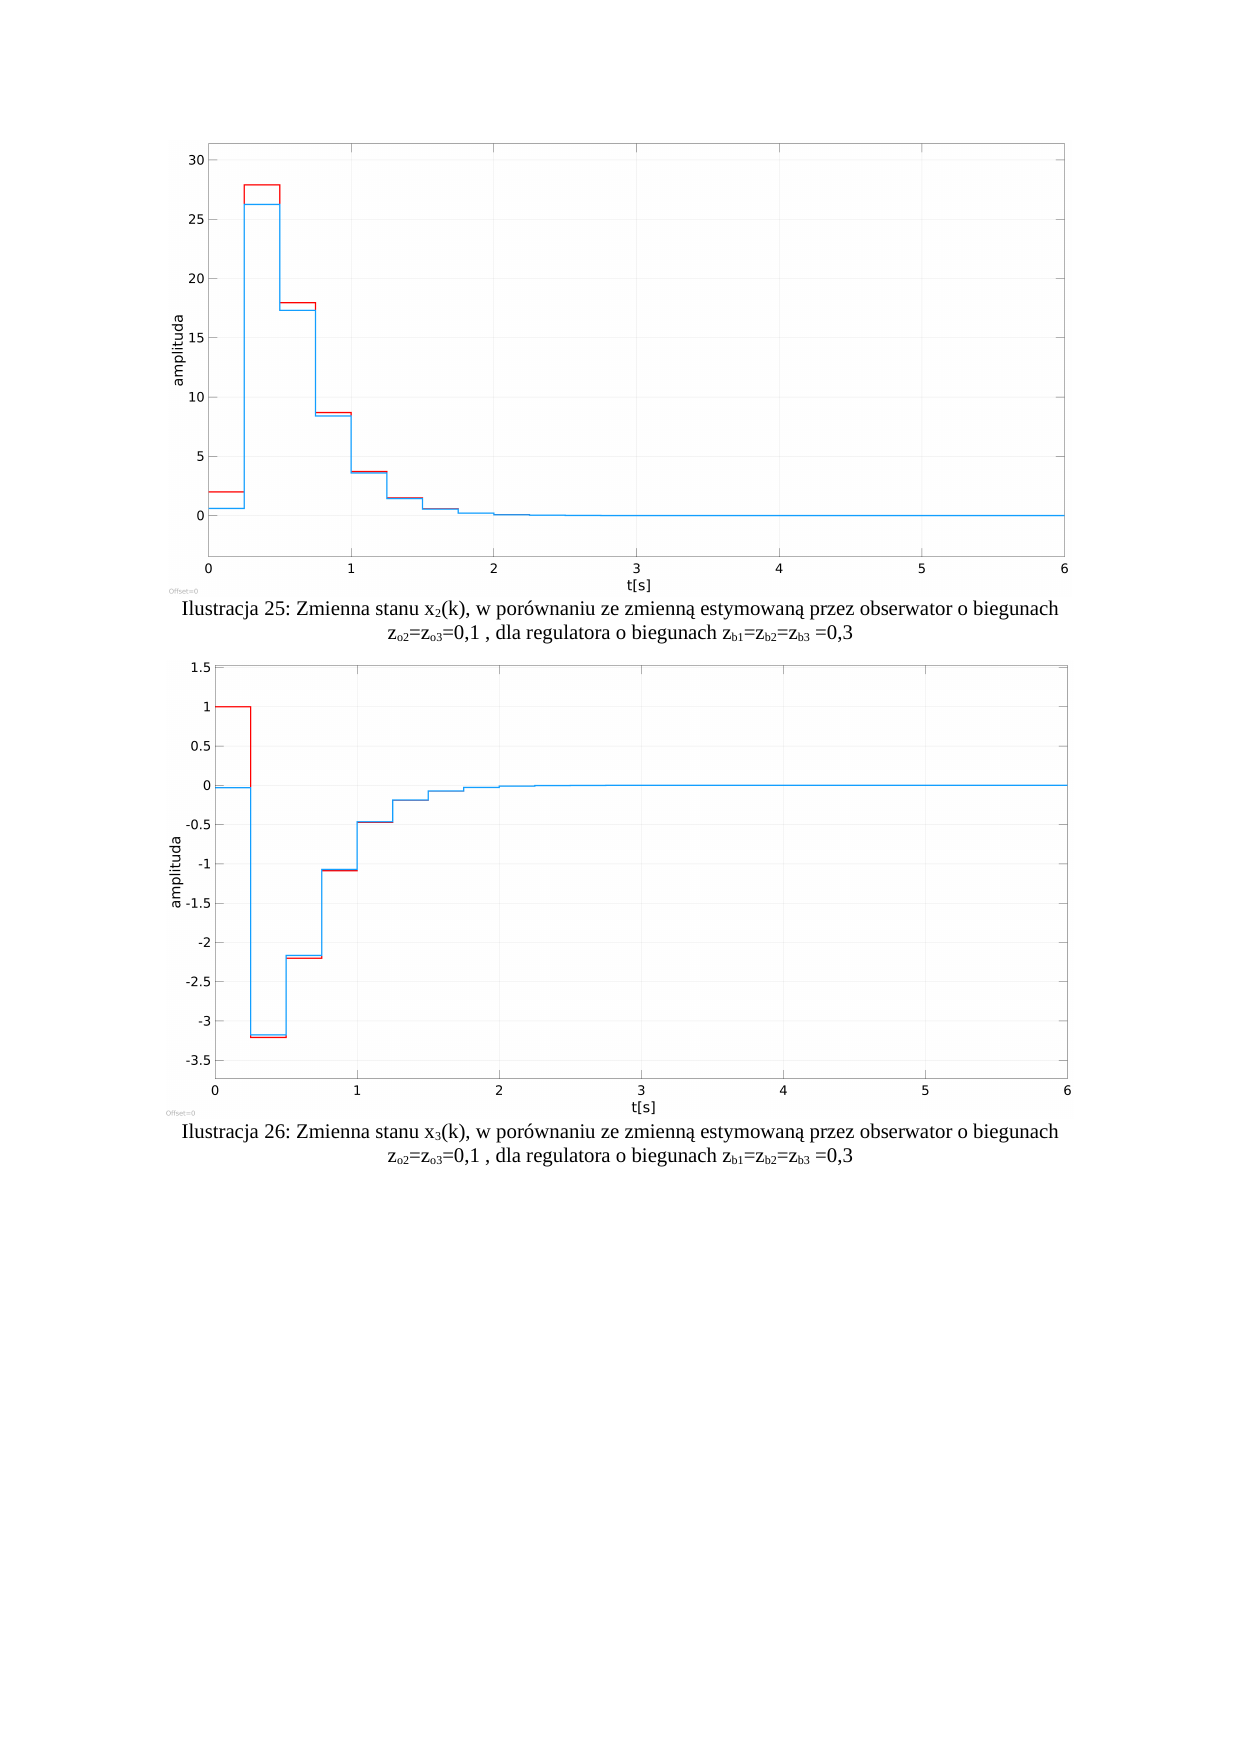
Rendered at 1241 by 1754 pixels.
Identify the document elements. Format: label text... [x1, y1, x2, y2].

picture [168, 140, 1072, 597]
text Ilustracja 26: Zmienna stanu x3(k), w porównaniu ze zmienną estymowaną przez obserwator o biegunach zo2=zo3=0,1 , dla regulatora o biegunach zb1=zb2=zb3 =0,3 [166, 1119, 1074, 1167]
picture [165, 660, 1075, 1119]
text Ilustracja 25: Zmienna stanu x2(k), w porównaniu ze zmienną estymowaną przez obserwator o biegunach zo2=zo3=0,1 , dla regulatora o biegunach zb1=zb2=zb3 =0,3 [168, 597, 1072, 644]
